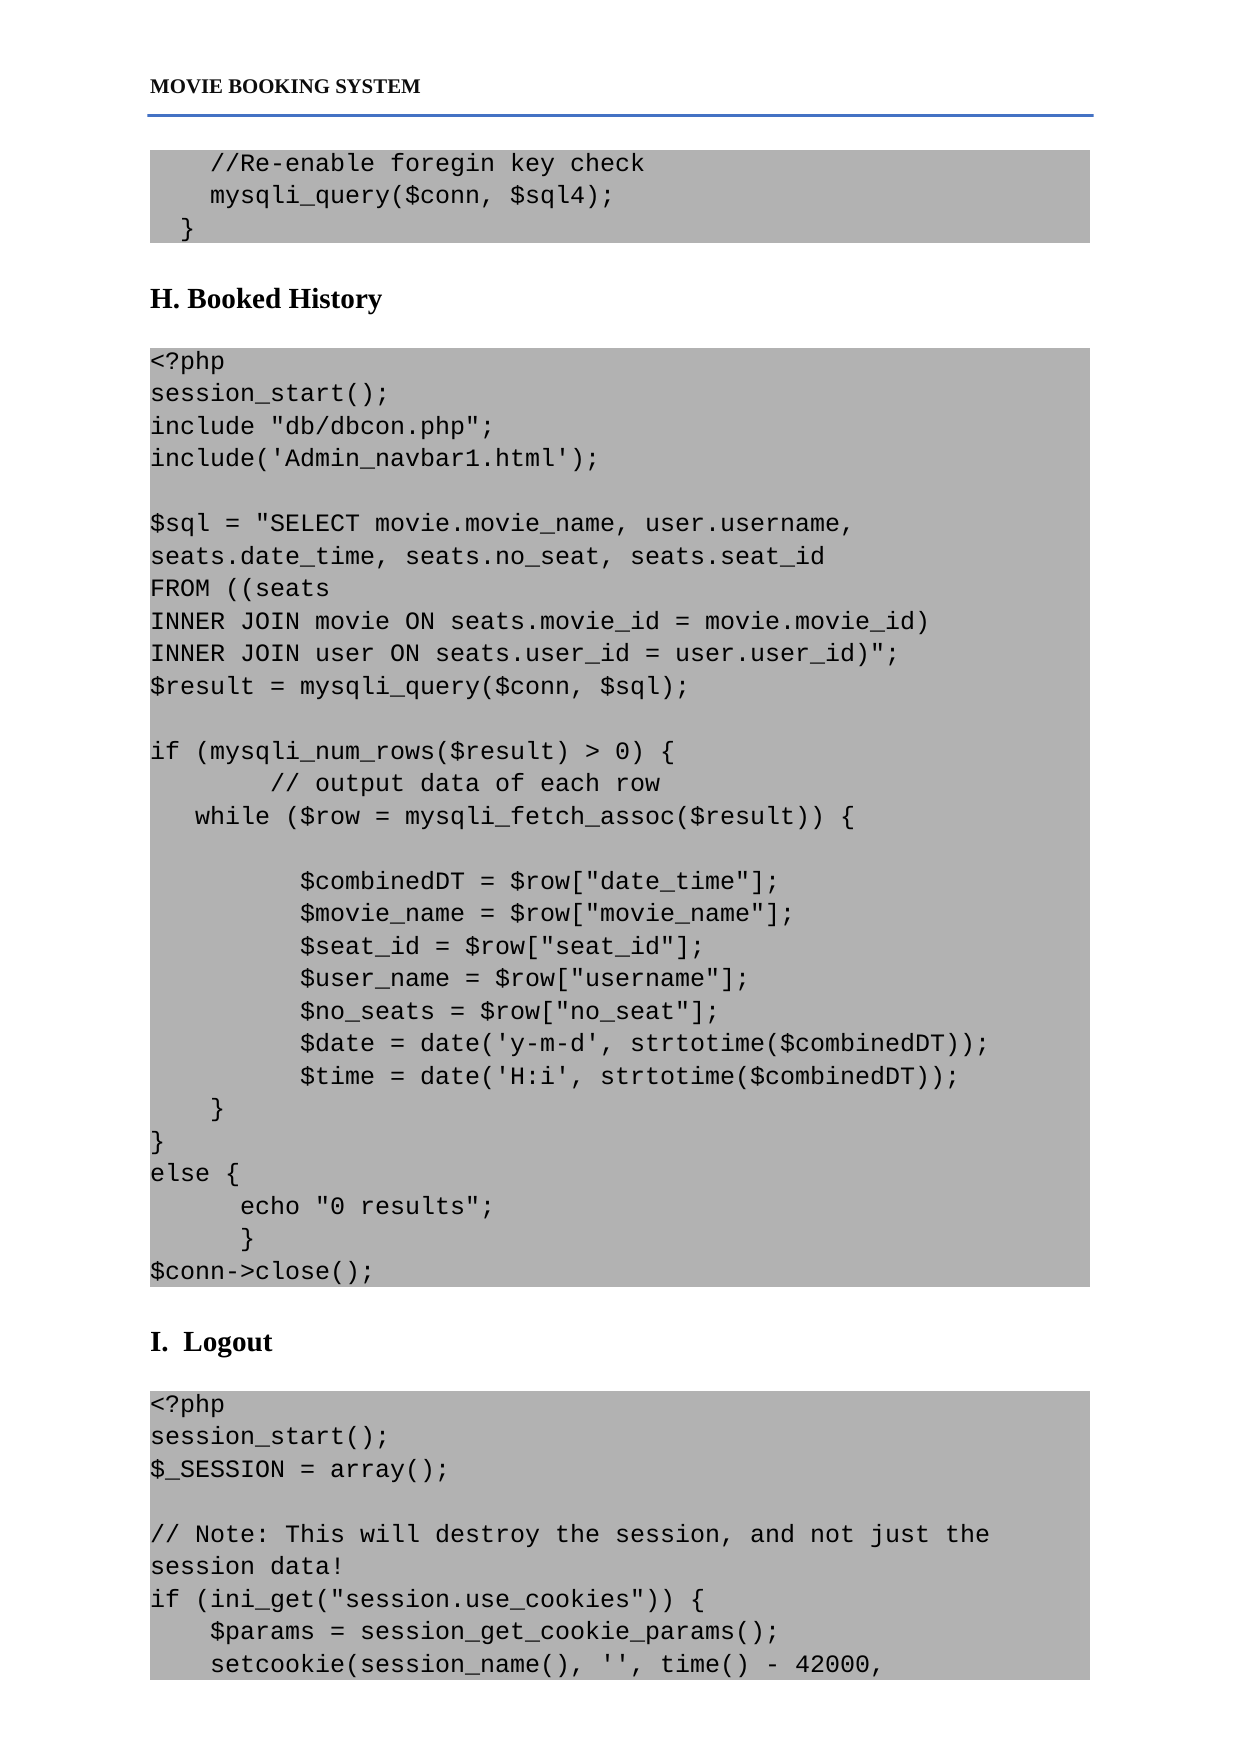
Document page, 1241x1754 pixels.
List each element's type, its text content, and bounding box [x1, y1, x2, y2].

text FROM ((seats [150, 576, 1090, 604]
text echo "0 results"; [150, 1193, 1090, 1222]
text $no_seats = $row["no_seat"]; [150, 998, 1090, 1027]
text <?php [150, 348, 1090, 377]
text session_start(); [150, 381, 1090, 409]
text } [150, 215, 1090, 243]
text I. Logout [150, 1324, 1090, 1358]
text $time = date('H:i', strtotime($combinedDT)); [150, 1063, 1090, 1092]
text // Note: This will destroy the session, and not just the session data! [150, 1521, 1090, 1582]
text // output data of each row [150, 771, 1090, 799]
text include('Admin_navbar1.html'); [150, 446, 1090, 474]
text INNER JOIN movie ON seats.movie_id = movie.movie_id) [150, 608, 1090, 637]
text session_start(); [150, 1424, 1090, 1452]
text $_SESSION = array(); [150, 1456, 1090, 1485]
text $seat_id = $row["seat_id"]; [150, 933, 1090, 962]
text $sql = "SELECT movie.movie_name, user.username, seats.date_time, seats.no_seat, seats.seat_id [150, 511, 1090, 572]
text setcookie(session_name(), '', time() - 42000, [150, 1651, 1090, 1680]
text mysqli_query($conn, $sql4); [150, 183, 1090, 211]
text $movie_name = $row["movie_name"]; [150, 901, 1090, 929]
text $user_name = $row["username"]; [150, 966, 1090, 994]
text } [150, 1128, 1090, 1157]
text $conn->close(); [150, 1258, 1090, 1287]
text if (mysqli_num_rows($result) > 0) { [150, 738, 1090, 767]
text $params = session_get_cookie_params(); [150, 1619, 1090, 1647]
text H. Booked History [150, 281, 1090, 315]
text <?php [150, 1391, 1090, 1420]
text //Re-enable foregin key check [150, 150, 1090, 178]
text else { [150, 1161, 1090, 1189]
text while ($row = mysqli_fetch_assoc($result)) { [150, 803, 1090, 832]
text } [150, 1096, 1090, 1124]
text $date = date('y-m-d', strtotime($combinedDT)); [150, 1031, 1090, 1059]
text INNER JOIN user ON seats.user_id = user.user_id)"; [150, 641, 1090, 669]
text include "db/dbcon.php"; [150, 413, 1090, 442]
text $combinedDT = $row["date_time"]; [150, 868, 1090, 897]
text } [150, 1226, 1090, 1254]
text $result = mysqli_query($conn, $sql); [150, 673, 1090, 702]
text if (ini_get("session.use_cookies")) { [150, 1586, 1090, 1615]
